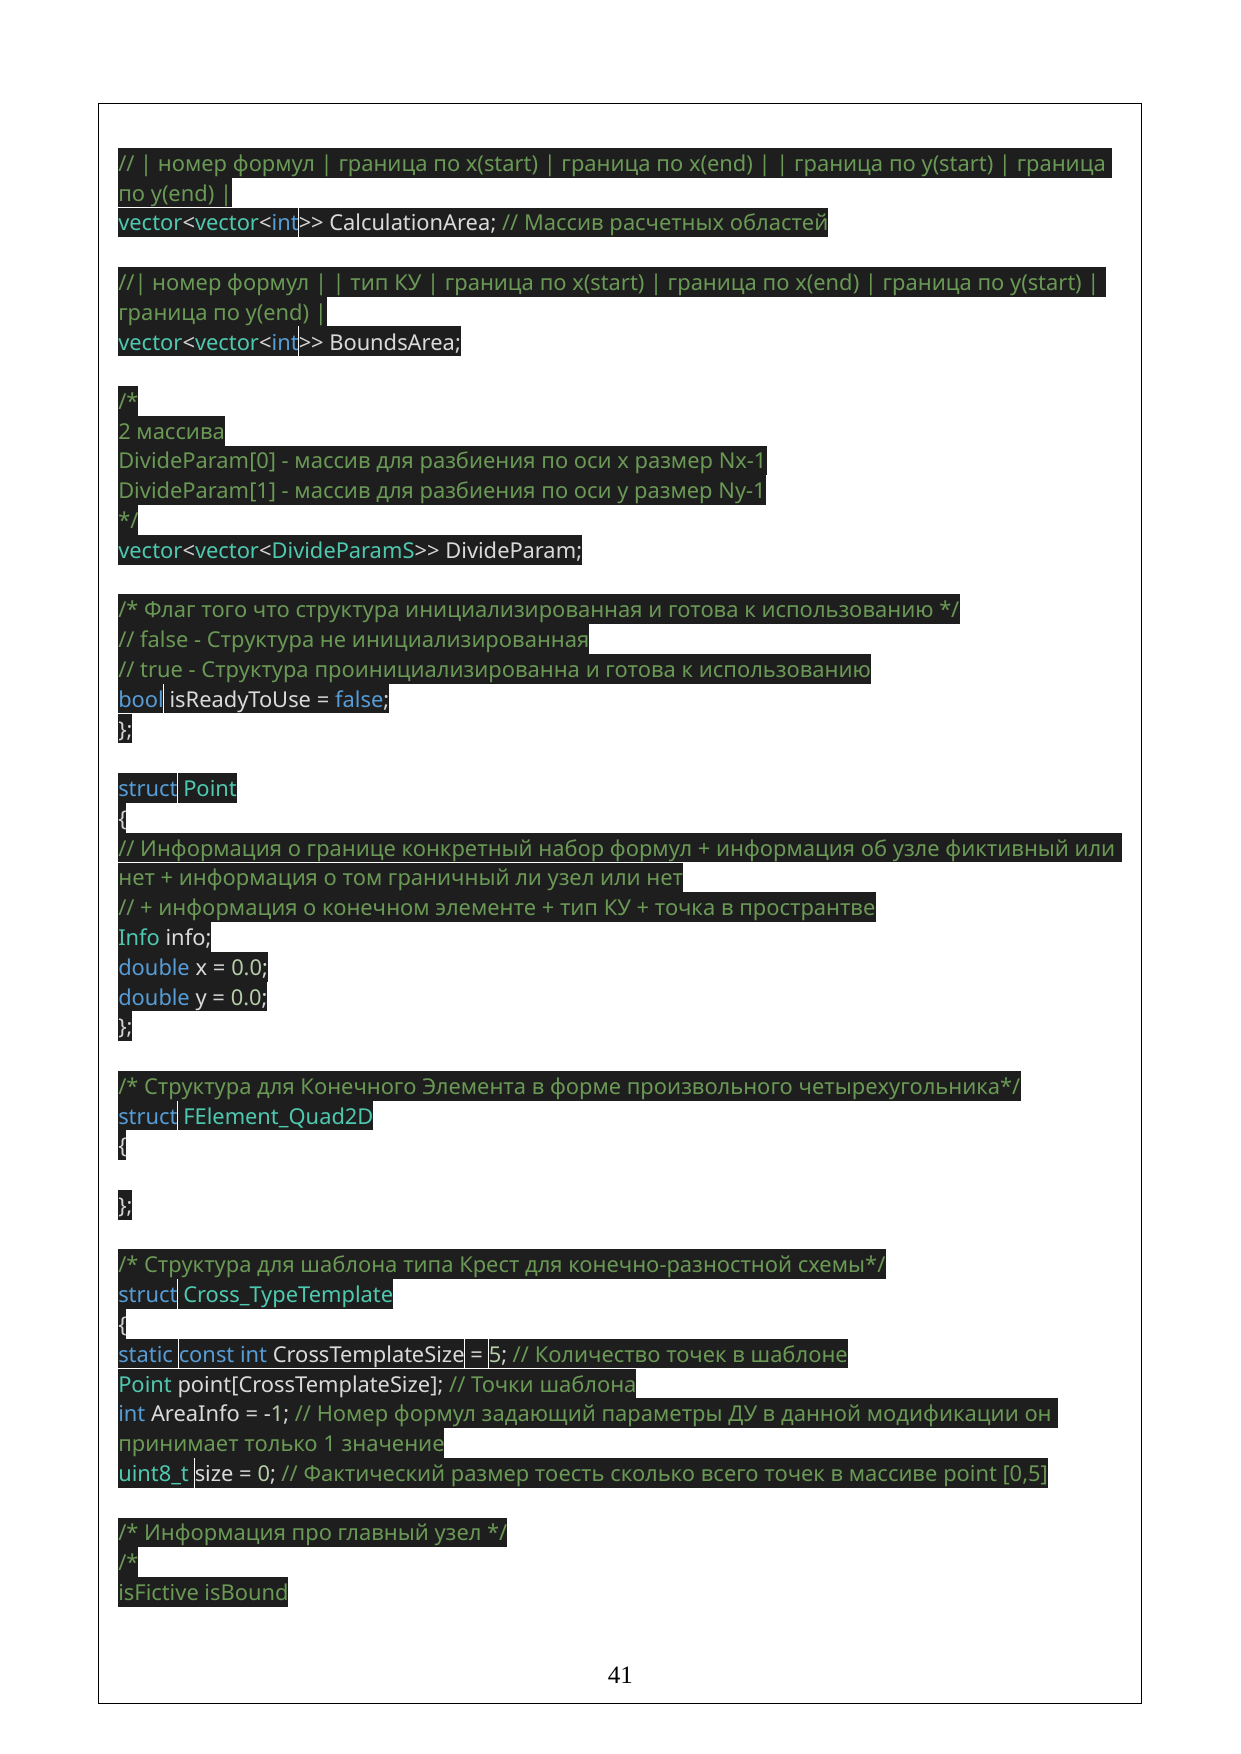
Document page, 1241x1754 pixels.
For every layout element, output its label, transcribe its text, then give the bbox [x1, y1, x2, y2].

text /* Структура для Конечного Элемента в форме произвольного четырехугольника*/ [118, 1071, 1122, 1101]
text /* Флаг того что структура инициализированная и готова к использованию */ [118, 594, 1122, 624]
text Info info; [118, 922, 1122, 952]
text { [118, 803, 1122, 833]
text DivideParam[1] - массив для разбиения по оси y размер Ny-1 [118, 475, 1122, 505]
text uint8_t size = 0; // Фактический размер тоесть сколько всего точек в массиве point [0,5] [118, 1458, 1122, 1488]
text }; [118, 1011, 1122, 1041]
text /* Структура для шаблона типа Крест для конечно-разностной схемы*/ [118, 1249, 1122, 1279]
text double y = 0.0; [118, 982, 1122, 1011]
text // false - Структура не инициализированная [118, 624, 1122, 654]
text isFictive isBound [118, 1577, 1122, 1607]
text vector<vector<int>> BoundsArea; [118, 326, 1122, 356]
text { [118, 1130, 1122, 1160]
text */ [118, 505, 1122, 535]
text 2 массива [118, 416, 1122, 446]
text // true - Структура проинициализированна и готова к использованию [118, 654, 1122, 684]
text /* Информация про главный узел */ [118, 1517, 1122, 1547]
text DivideParam[0] - массив для разбиения по оси x размер Nx-1 [118, 446, 1122, 475]
text // Информация о границе конкретный набор формул + информация об узле фиктивный или нет + информация о том граничный ли узел или нет [118, 833, 1122, 892]
text struct FElement_Quad2D [118, 1101, 1122, 1130]
text int AreaInfo = -1; // Номер формул задающий параметры ДУ в данной модификации он принимает только 1 значение [118, 1398, 1122, 1458]
text /* [118, 1547, 1122, 1577]
text { [118, 1309, 1122, 1339]
text vector<vector<int>> CalculationArea; // Массив расчетных областей [118, 207, 1122, 237]
text }; [118, 713, 1122, 743]
text // + информация о конечном элементе + тип КУ + точка в пространтве [118, 892, 1122, 922]
text Point point[CrossTemplateSize]; // Точки шаблона [118, 1368, 1122, 1398]
text vector<vector<DivideParamS>> DivideParam; [118, 535, 1122, 565]
text /* [118, 386, 1122, 416]
text // | номер формул | граница по x(start) | граница по x(end) | | граница по y(start) | граница по y(end) | [118, 148, 1122, 207]
text static const int CrossTemplateSize = 5; // Количество точек в шаблоне [118, 1339, 1122, 1368]
text }; [118, 1190, 1122, 1220]
text //| номер формул | | тип КУ | граница по x(start) | граница по x(end) | граница по y(start) | граница по y(end) | [118, 267, 1122, 326]
text struct Cross_TypeTemplate [118, 1279, 1122, 1309]
text bool isReadyToUse = false; [118, 684, 1122, 713]
text double x = 0.0; [118, 952, 1122, 982]
text struct Point [118, 773, 1122, 803]
